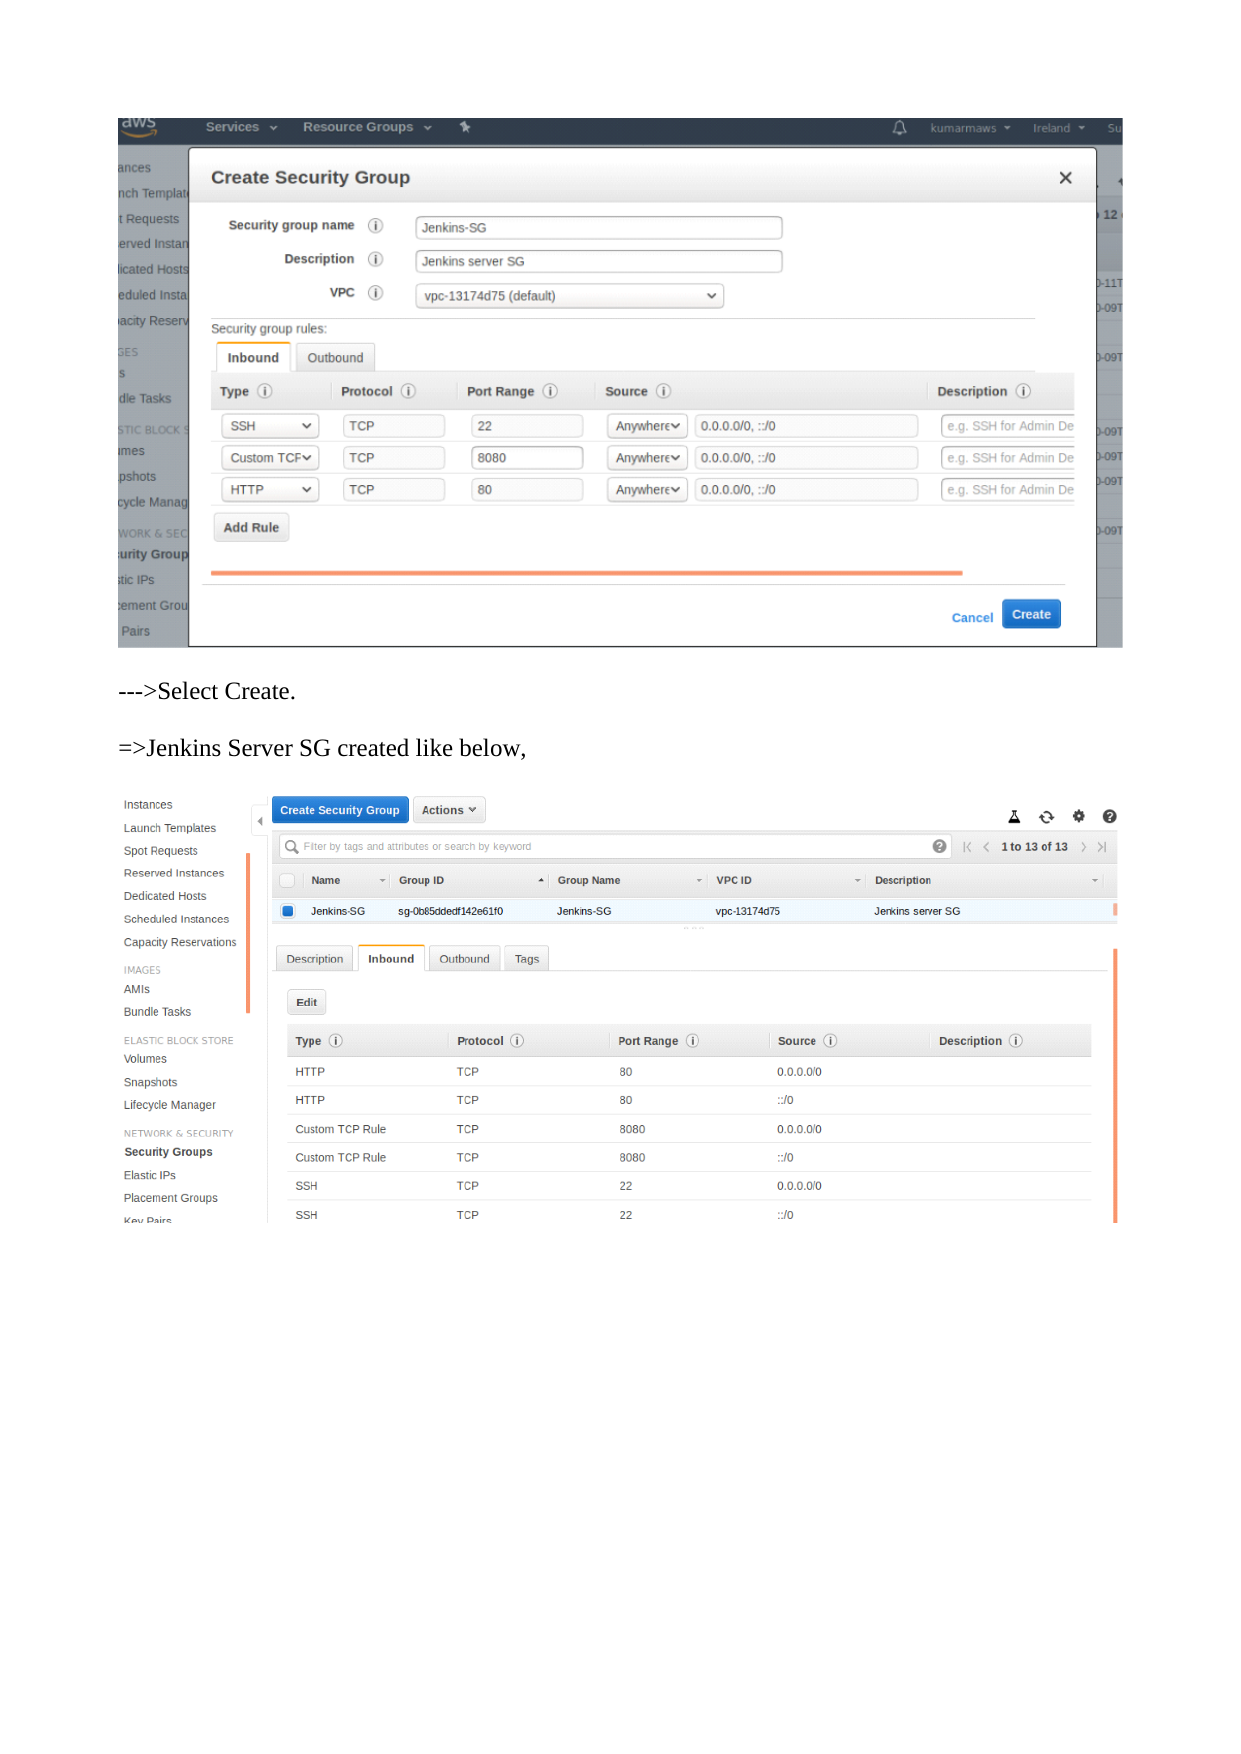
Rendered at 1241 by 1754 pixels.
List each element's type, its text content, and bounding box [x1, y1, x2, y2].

text =>Jenkins Server SG created like below, [118, 733, 1122, 761]
text --->Select Create. [118, 676, 1122, 704]
